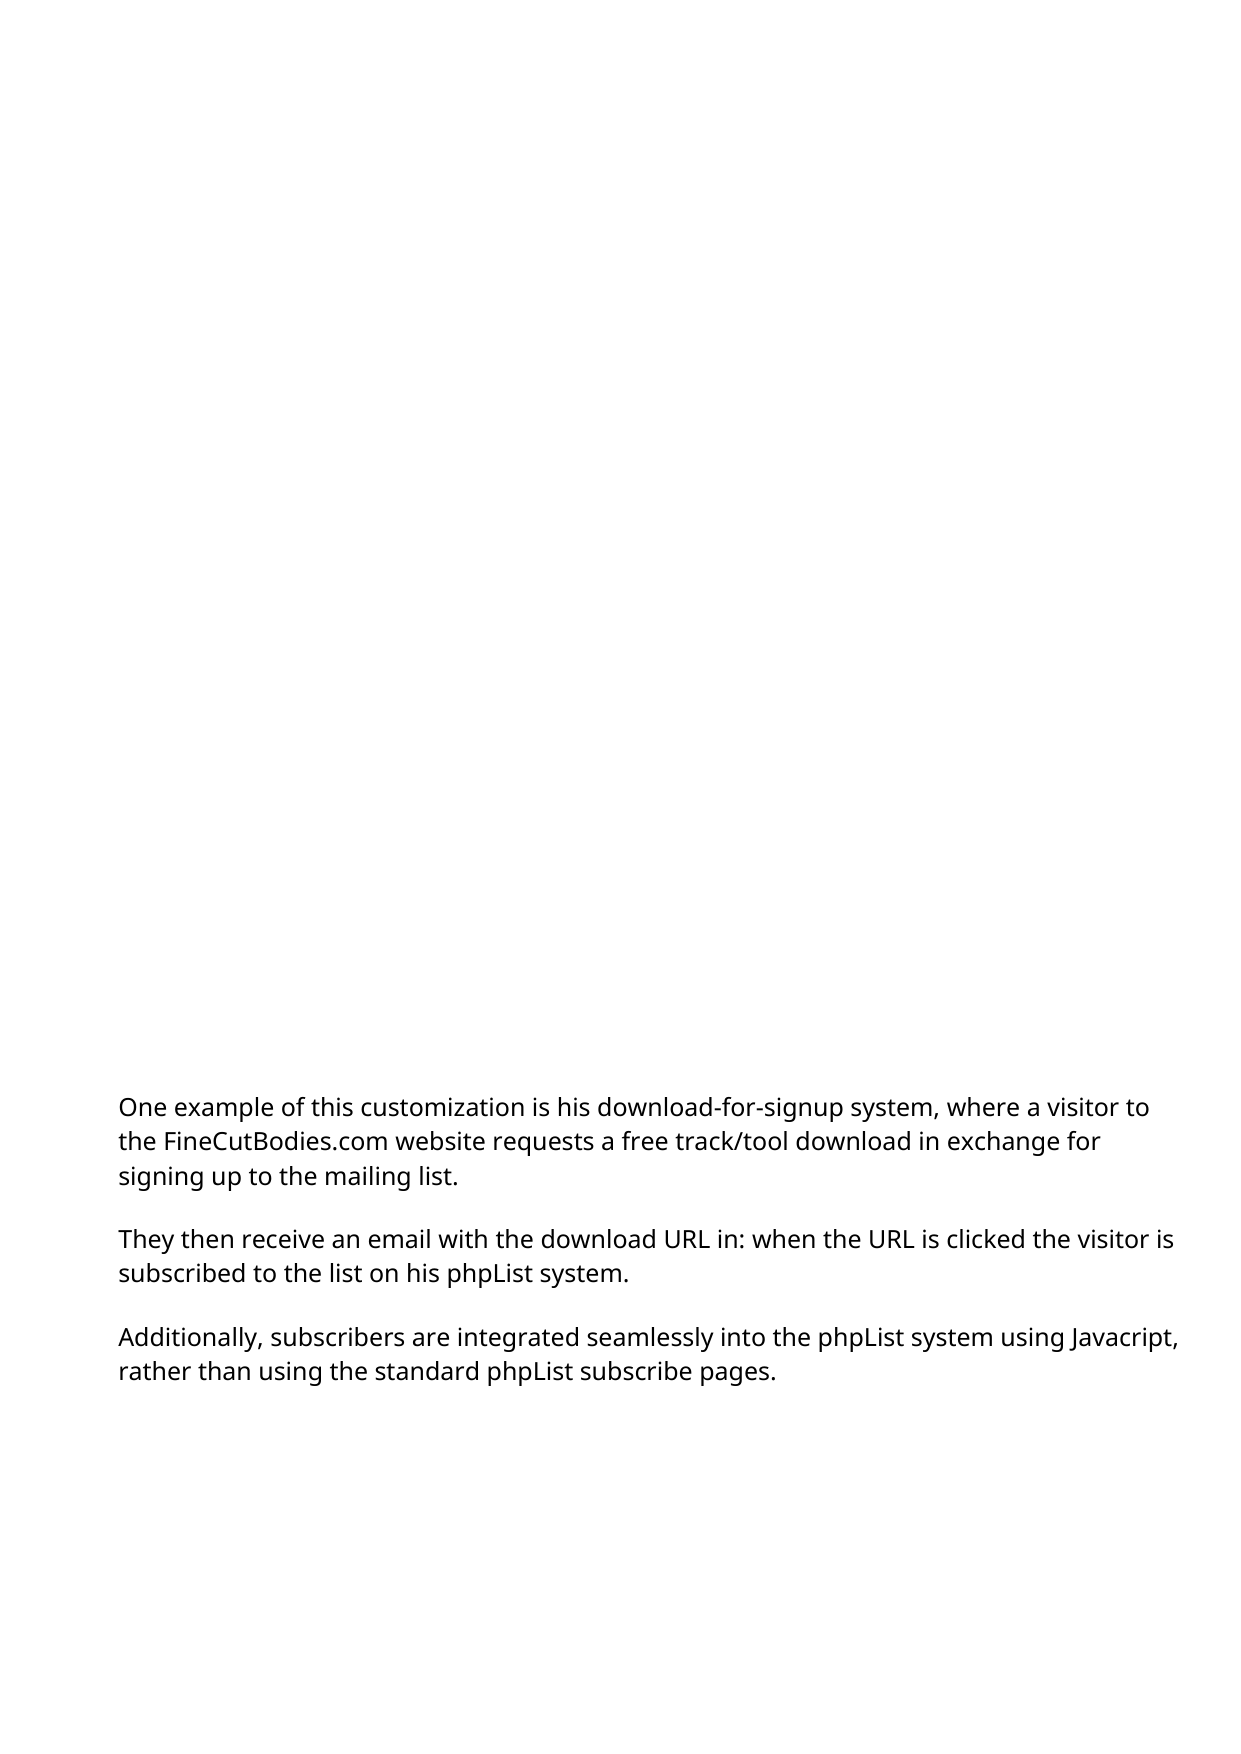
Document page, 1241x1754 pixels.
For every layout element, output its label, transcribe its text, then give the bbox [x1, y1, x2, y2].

text They then receive an email with the download URL in: when the URL is clicked the visitor is subscribed to the list on his phpList system. [118, 1222, 1181, 1290]
text Additionally, subscribers are integrated seamlessly into the phpList system using Javacript, rather than using the standard phpList subscribe pages. [118, 1319, 1181, 1387]
text One example of this customization is his download-for-signup system, where a visitor to the FineCutBodies.com website requests a free track/tool download in exchange for signing up to the mailing list. [118, 59, 1181, 1192]
